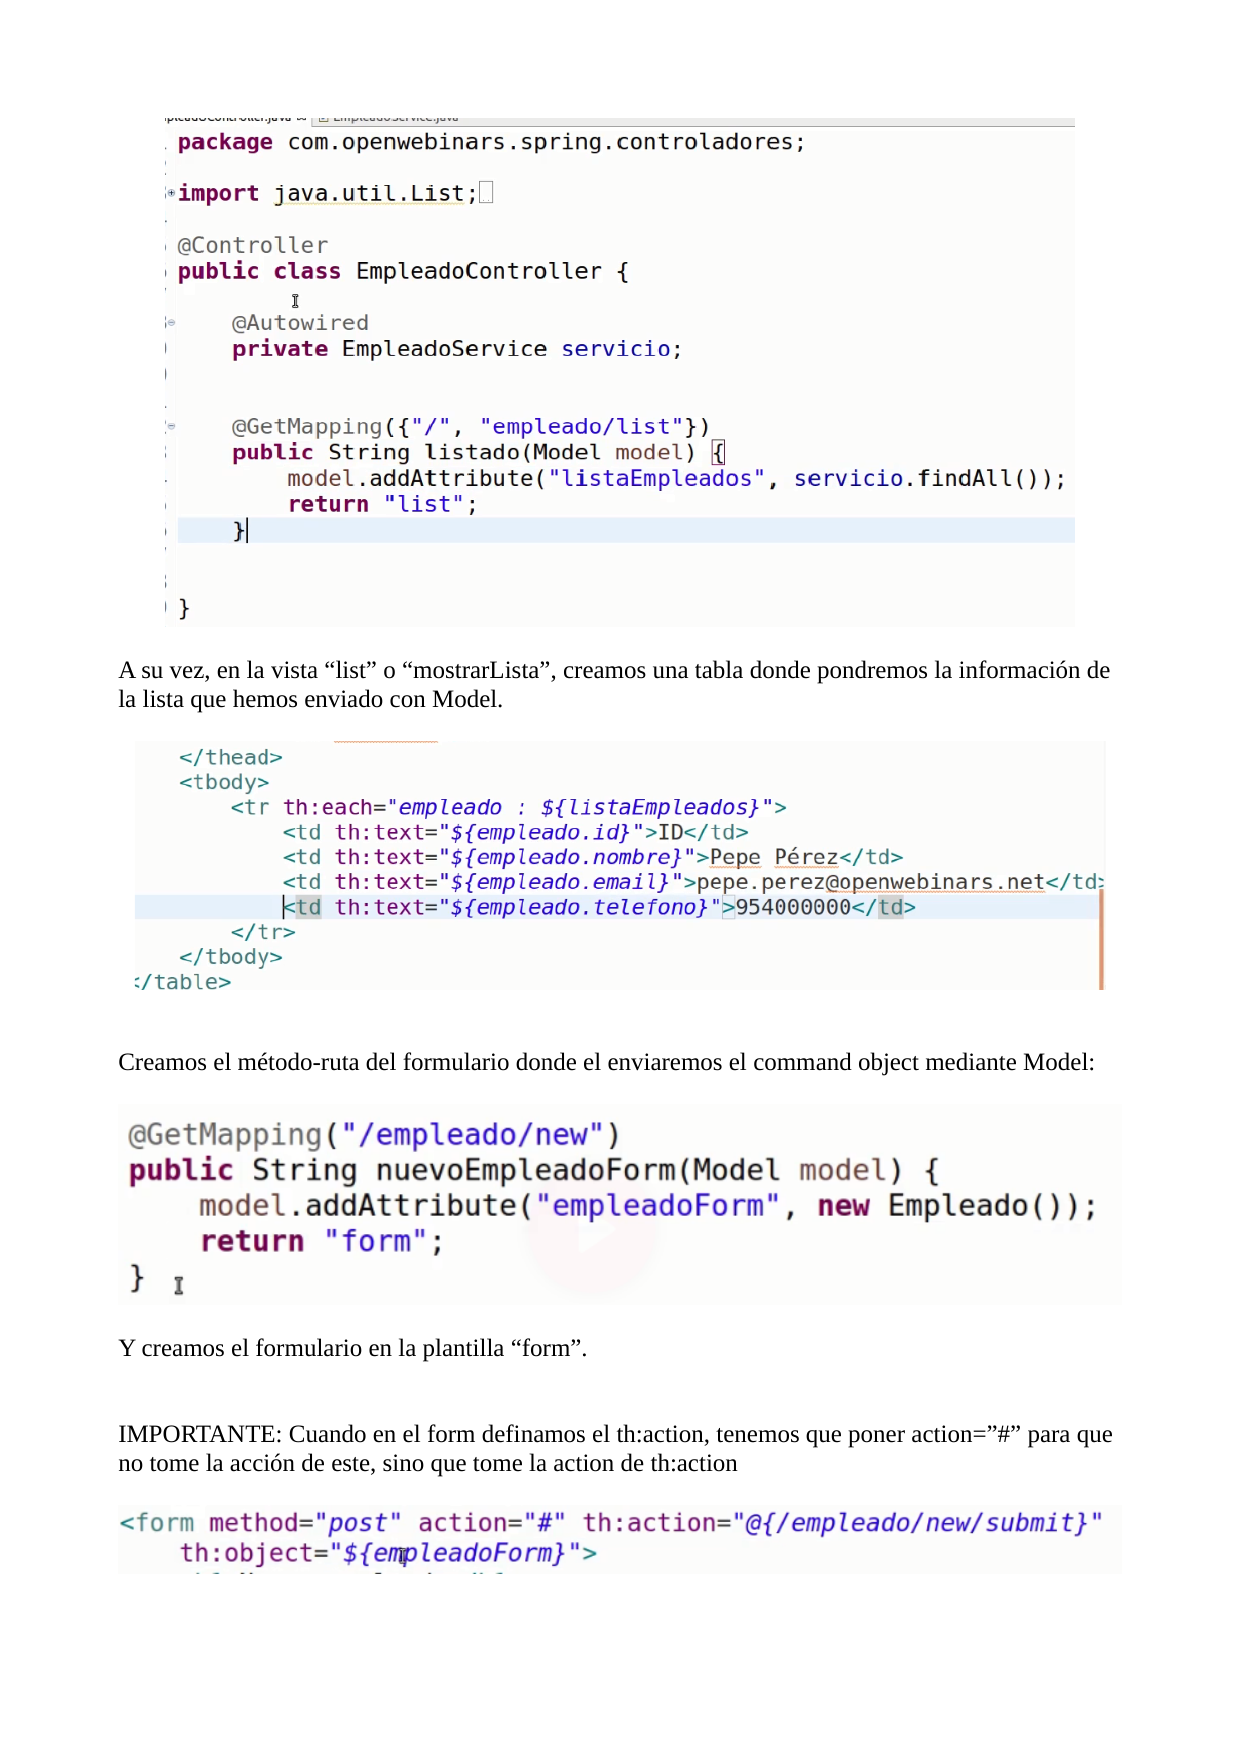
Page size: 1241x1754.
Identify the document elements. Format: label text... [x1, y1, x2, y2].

picture [118, 1104, 1123, 1305]
picture [118, 1505, 1123, 1574]
text Y creamos el formulario en la plantilla “form”. [118, 1333, 1122, 1362]
picture [165, 118, 1075, 627]
picture [134, 741, 1106, 990]
text A su vez, en la vista “list” o “mostrarLista”, creamos una tabla donde pondremos la información de la lista que hemos enviado con Model. [118, 655, 1122, 713]
text Creamos el método-ruta del formulario donde el enviaremos el command object mediante Model: [118, 1047, 1122, 1076]
text IMPORTANTE: Cuando en el form definamos el th:action, tenemos que poner action=”#” para que no tome la acción de este, sino que tome la action de th:action [118, 1419, 1122, 1477]
